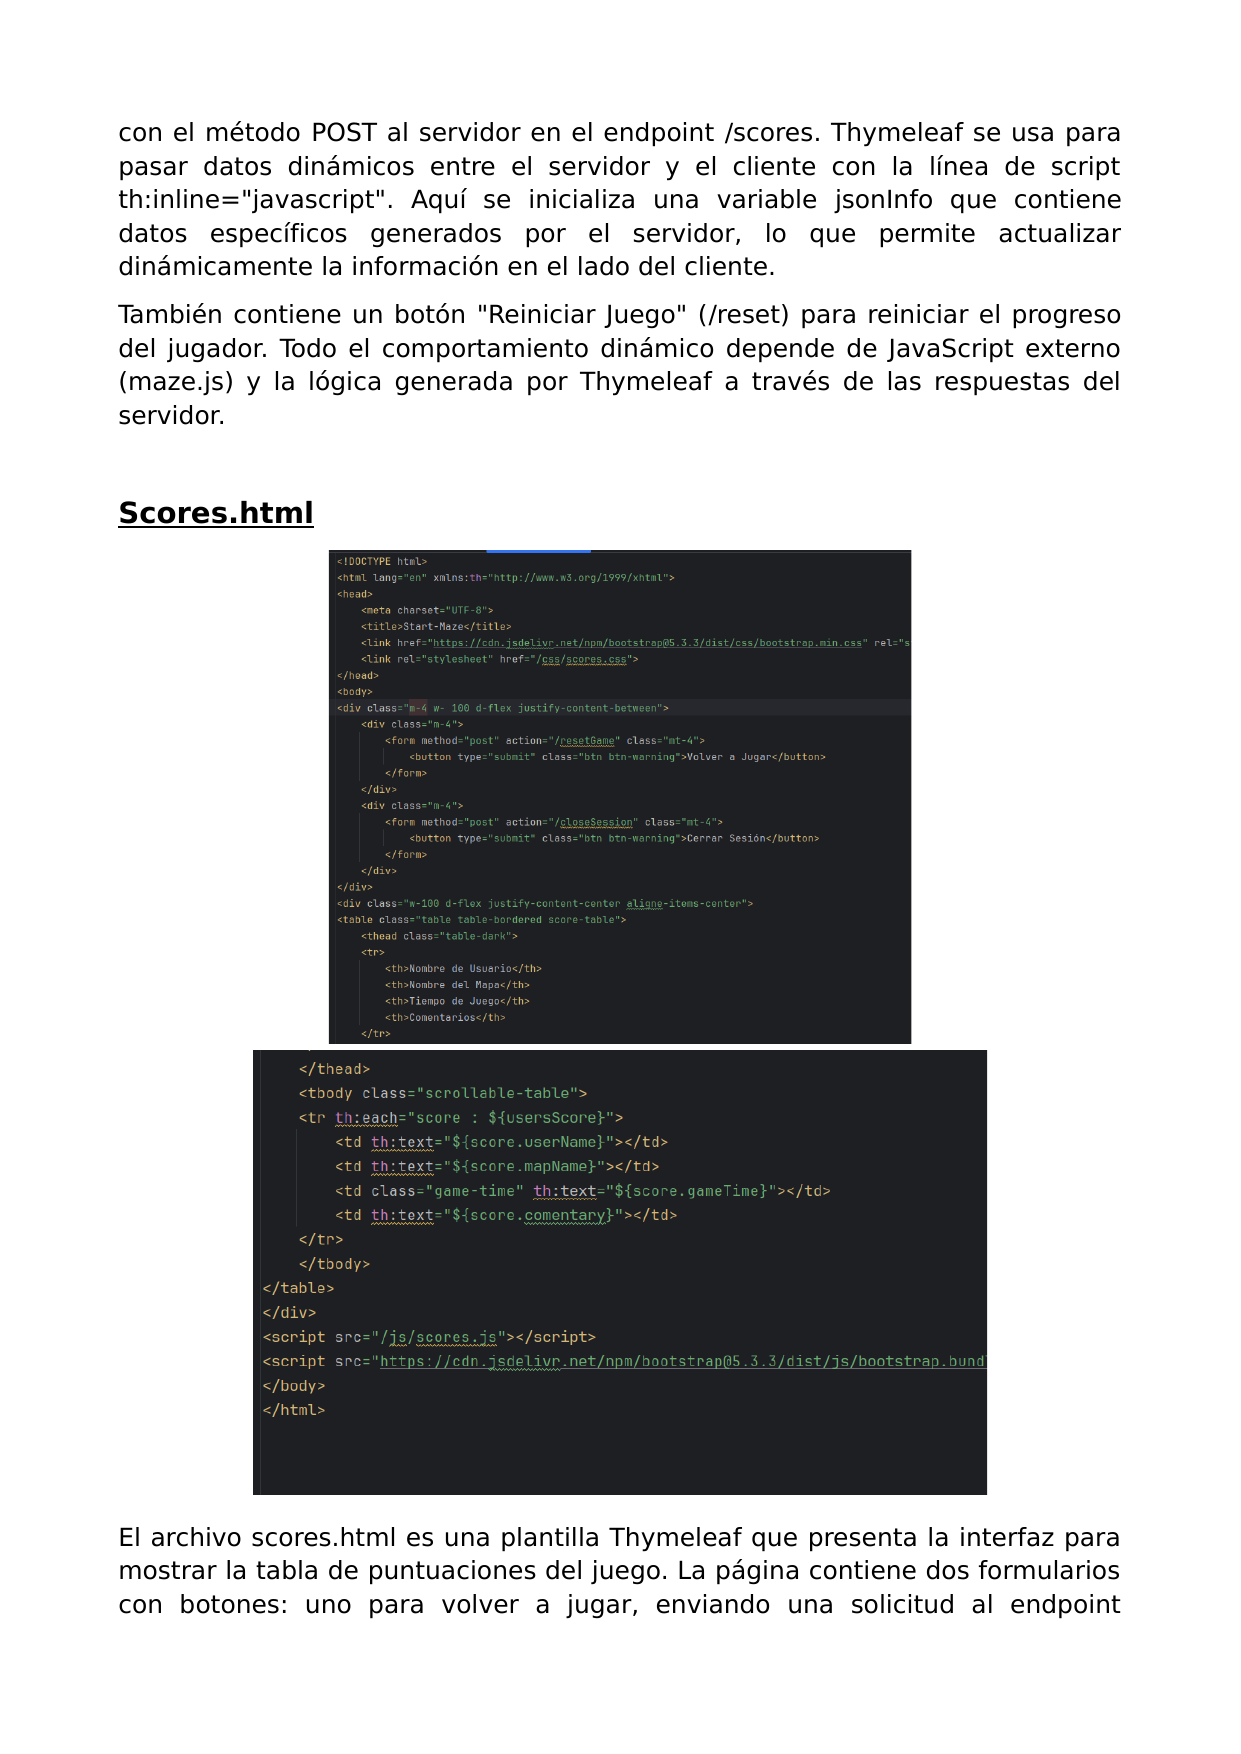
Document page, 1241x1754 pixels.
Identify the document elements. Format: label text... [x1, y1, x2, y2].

text También contiene un botón "Reiniciar Juego" (/reset) para reiniciar el progreso del jugador. Todo el comportamiento dinámico depende de JavaScript externo (maze.js) y la lógica generada por Thymeleaf a través de las respuestas del servidor. [118, 300, 1122, 430]
picture [328, 550, 912, 1044]
text El archivo scores.html es una plantilla Thymeleaf que presenta la interfaz para mostrar la tabla de puntuaciones del juego. La página contiene dos formularios con botones: uno para volver a jugar, enviando una solicitud al endpoint [118, 1523, 1122, 1619]
picture [253, 1050, 988, 1495]
text Scores.html [118, 497, 1122, 531]
text con el método POST al servidor en el endpoint /scores. Thymeleaf se usa para pasar datos dinámicos entre el servidor y el cliente con la línea de script th:inline="javascript". Aquí se inicializa una variable jsonInfo que contiene datos específicos generados por el servidor, lo que permite actualizar dinámicamente la información en el lado del cliente. [118, 118, 1122, 281]
